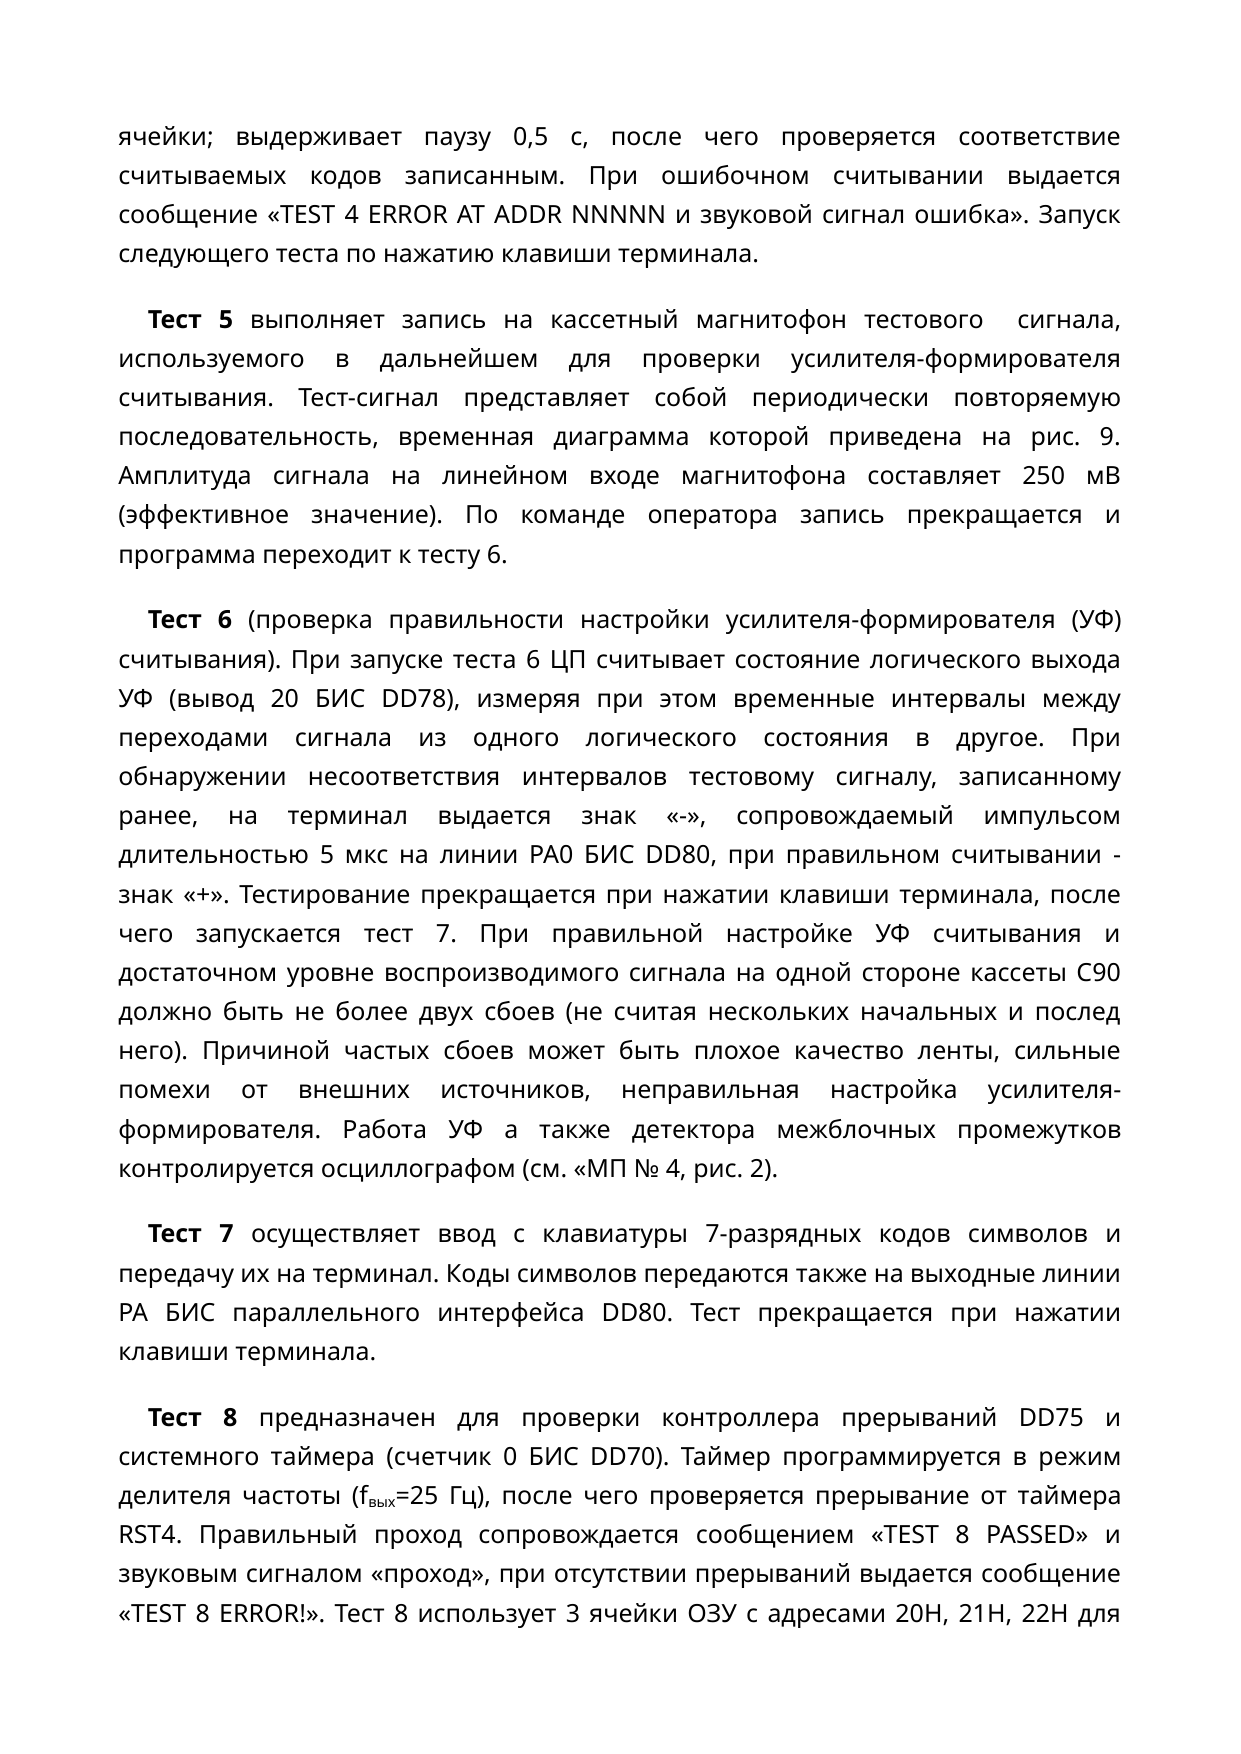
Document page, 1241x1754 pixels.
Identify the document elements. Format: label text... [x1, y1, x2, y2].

text Тест 6 (проверка правильности настройки усилителя-формирователя (УФ) считывания). При запуске теста 6 ЦП считывает состояние логического выхода УФ (вывод 20 БИС DD78), измеряя при этом временные интервалы между переходами сигнала из одного логического состояния в другое. При обнаружении несоответствия интервалов тестовому сигналу, записанному ранее, на терминал выдается знак «-», сопровождаемый импульсом длительностью 5 мкс на линии РА0 БИС DD80, при правильном считывании - знак «+». Тестирование прекращается при нажатии клавиши терминала, после чего запускается тест 7. При правильной настройке УФ считывания и достаточном уровне воспроизводимого сигнала на одной стороне кассеты С90 должно быть не более двух сбоев (не считая нескольких начальных и послед него). Причиной частых сбоев может быть плохое качество ленты, сильные помехи от внешних источников, неправильная настройка усилителя-формирователя. Работа УФ а также детектора межблочных промежутков контролируется осциллографом (см. «МП № 4, рис. 2). [118, 602, 1122, 1184]
text Тест 5 выполняет запись на кассетный магнитофон тестового сигнала, используемого в дальнейшем для проверки усилителя-формирователя считывания. Тест-сигнал представляет собой периодически повторяемую последовательность, временная диаграмма которой приведена на рис. 9. Амплитуда сигнала на линейном входе магнитофона составляет 250 мВ (эффективное значение). По команде оператора запись прекращается и программа переходит к тесту 6. [118, 301, 1122, 570]
text ячейки; выдерживает паузу 0,5 с, после чего проверяется соответствие считываемых кодов записанным. При ошибочном считывании выдается сообщение «TEST 4 ERROR AT ADDR NNNNN и звуковой сигнал ошибка». Запуск следующего теста по нажатию клавиши терминала. [118, 118, 1122, 270]
text Тест 7 осуществляет ввод с клавиатуры 7-разрядных кодов символов и передачу их на терминал. Коды символов передаются также на выходные линии PA БИС параллельного интерфейса DD80. Тест прекращается при нажатии клавиши терминала. [118, 1216, 1122, 1368]
text Тест 8 предназначен для проверки контроллера прерываний DD75 и системного таймера (счетчик 0 БИС DD70). Таймер программируется в режим делителя частоты (fвых=25 Гц), после чего проверяется прерывание от таймера RST4. Правильный проход сопровождается сообщением «TEST 8 PASSED» и звуковым сигналом «проход», при отсутствии прерываний выдается сообщение «TEST 8 ERROR!». Тест 8 использует 3 ячейки ОЗУ с адресами 20H, 21H, 22H для [118, 1399, 1122, 1629]
